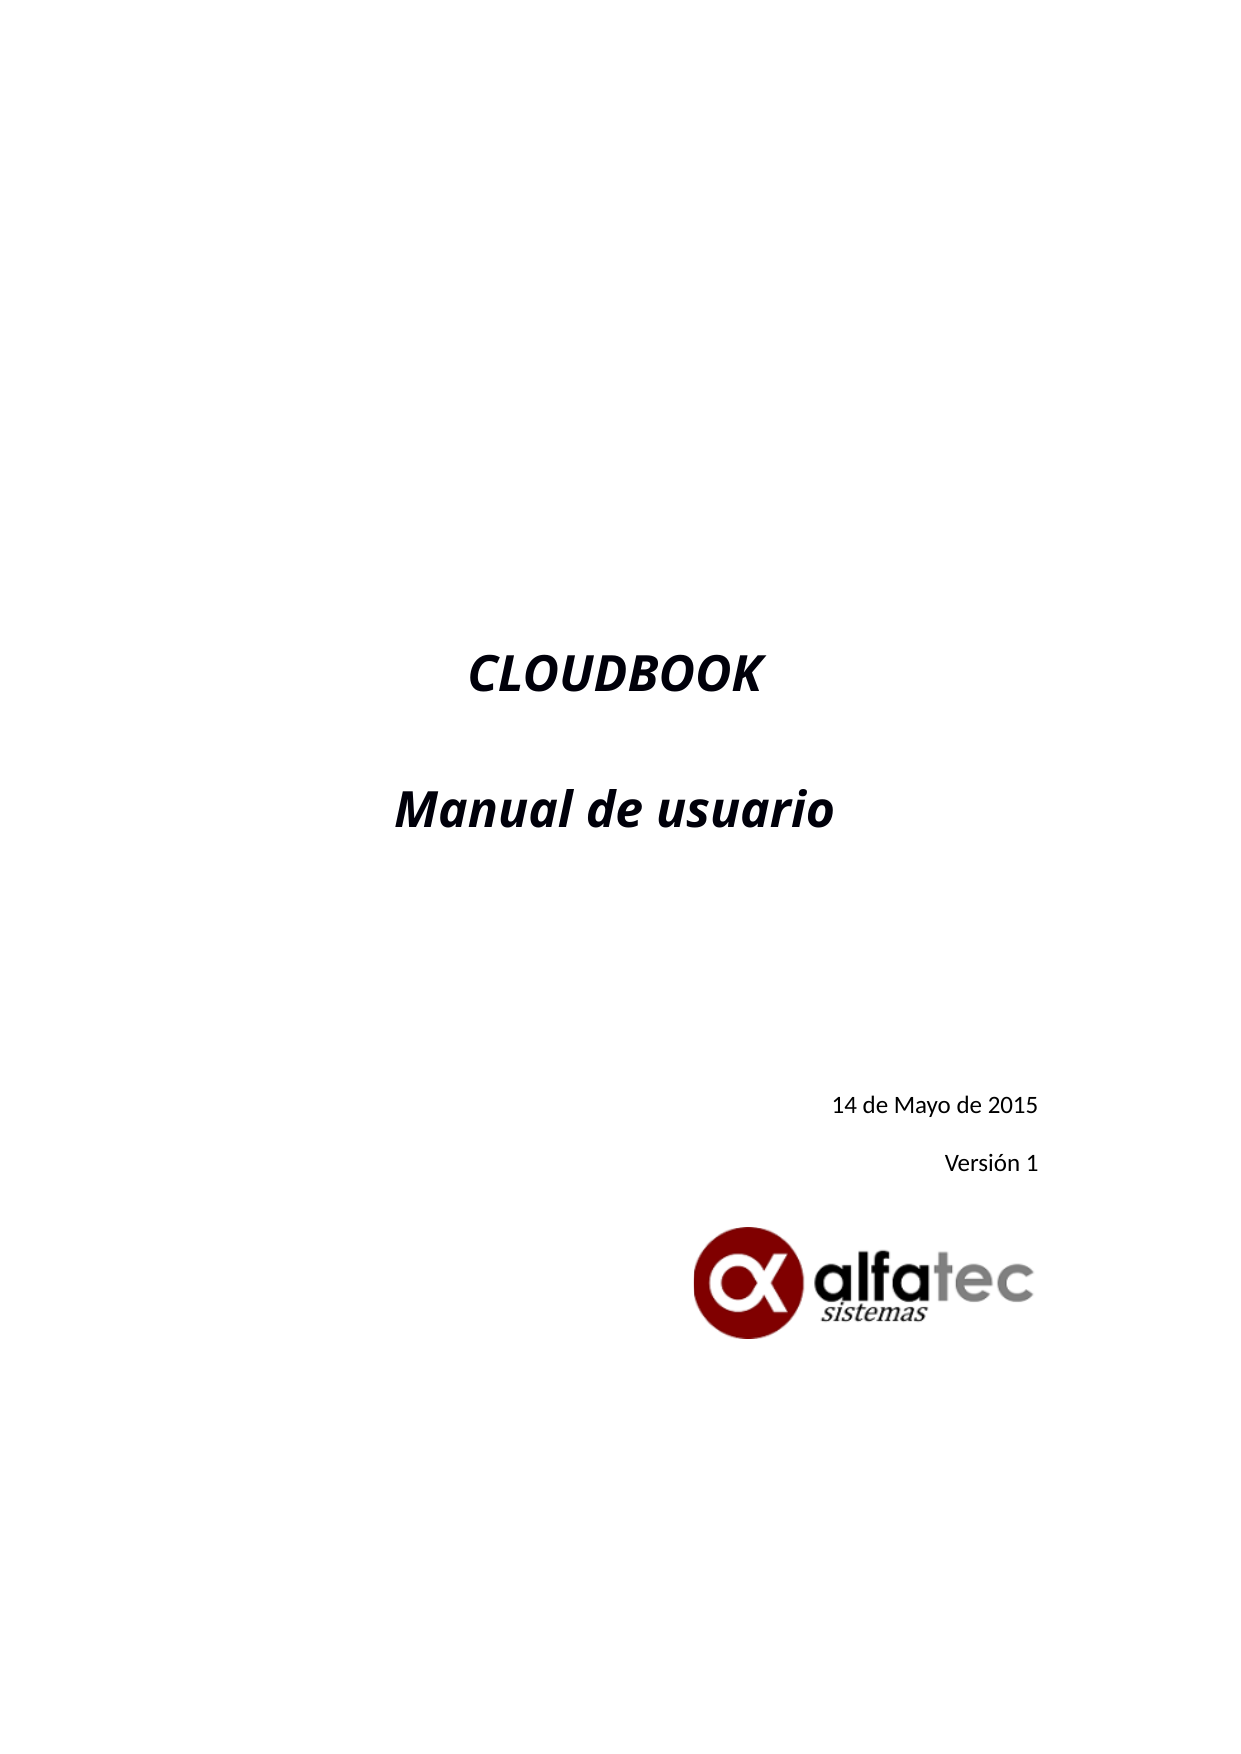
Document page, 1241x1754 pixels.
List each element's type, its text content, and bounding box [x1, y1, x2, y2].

text CLOUDBOOK [179, 638, 1050, 706]
text Versión 1 [650, 1147, 1038, 1178]
text 14 de Mayo de 2015 [650, 1089, 1038, 1119]
picture [693, 1227, 1037, 1339]
text Manual de usuario [179, 774, 1050, 842]
